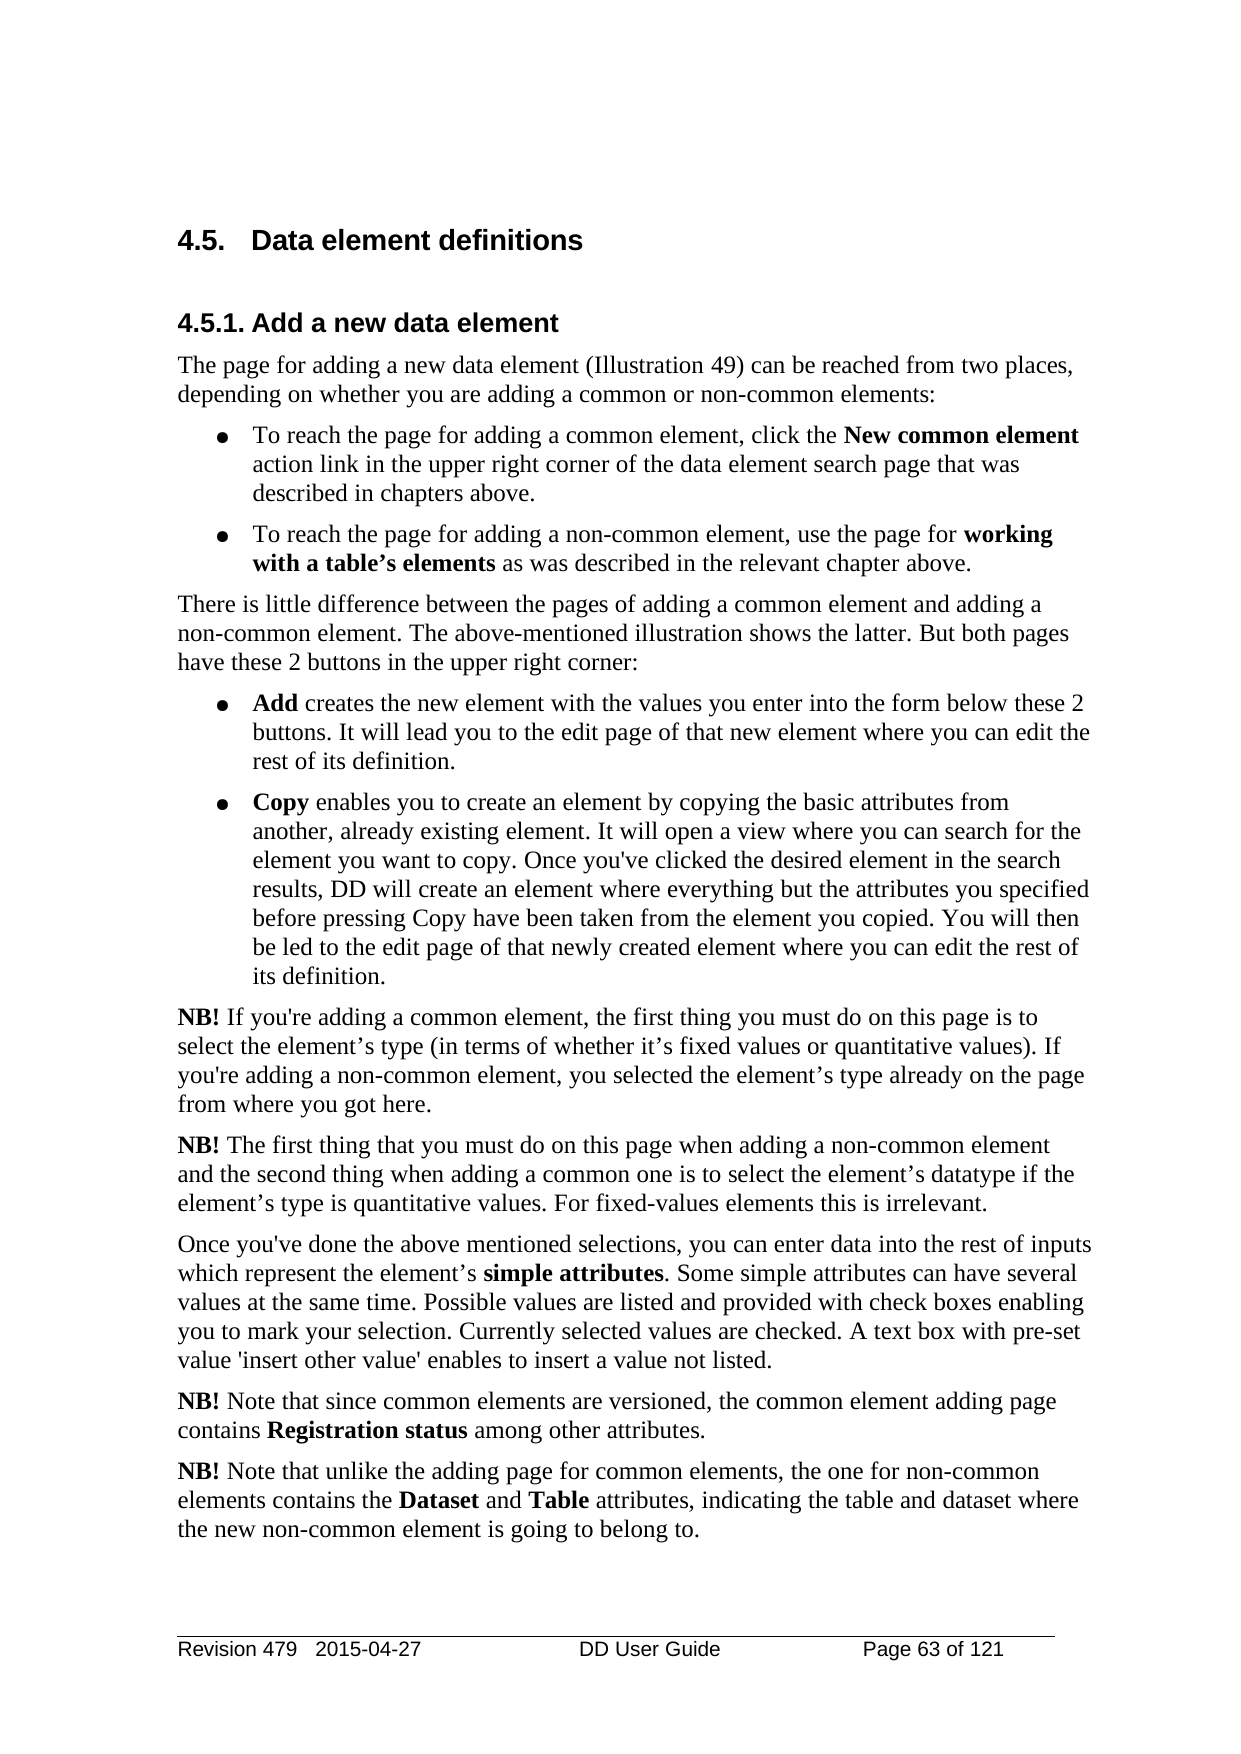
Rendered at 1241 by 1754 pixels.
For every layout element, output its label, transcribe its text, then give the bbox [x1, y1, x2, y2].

list To reach the page for adding a common element, click the New common element action link in the upper right corner of the data element search page that was described in chapters above. [215, 420, 1092, 507]
text NB! If you're adding a common element, the first thing you must do on this page is to select the element’s type (in terms of whether it’s fixed values or quantitative values). If you're adding a non-common element, you selected the element’s type already on the page from where you got here. [177, 1002, 1092, 1118]
text There is little difference between the pages of adding a common element and adding a non-common element. The above-mentioned illustration shows the latter. But both pages have these 2 buttons in the upper right corner: [177, 589, 1092, 676]
text NB! Note that unlike the adding page for common elements, the one for non-common elements contains the Dataset and Table attributes, indicating the table and dataset where the new non-common element is going to belong to. [177, 1456, 1092, 1543]
text NB! Note that since common elements are versioned, the common element adding page contains Registration status among other attributes. [177, 1386, 1092, 1444]
text The page for adding a new data element (Illustration 49) can be reached from two places, depending on whether you are adding a common or non-common elements: [177, 350, 1092, 408]
text Once you've done the above mentioned selections, you can enter data into the rest of inputs which represent the element’s simple attributes. Some simple attributes can have several values at the same time. Possible values are listed and provided with check boxes enabling you to mark your selection. Currently selected values are checked. A text box with pre-set value 'insert other value' enables to insert a value not listed. [177, 1229, 1092, 1374]
list To reach the page for adding a non-common element, use the page for working with a table’s elements as was described in the relevant chapter above. [215, 519, 1092, 577]
list Add creates the new element with the values you enter into the form below these 2 buttons. It will lead you to the edit page of that new element where you can edit the rest of its definition. [215, 688, 1092, 775]
subtitle Data element definitions [177, 223, 1092, 257]
list Copy enables you to create an element by copying the basic attributes from another, already existing element. It will open a view where you can search for the element you want to copy. Once you've clicked the desired element in the search results, DD will create an element where everything but the attributes you specified before pressing Copy have been taken from the element you copied. You will then be led to the edit page of that newly created element where you can edit the rest of its definition. [215, 787, 1092, 990]
subtitle Add a new data element [177, 307, 1092, 338]
text NB! The first thing that you must do on this page when adding a non-common element and the second thing when adding a common one is to select the element’s datatype if the element’s type is quantitative values. For fixed-values elements this is irrelevant. [177, 1130, 1092, 1217]
